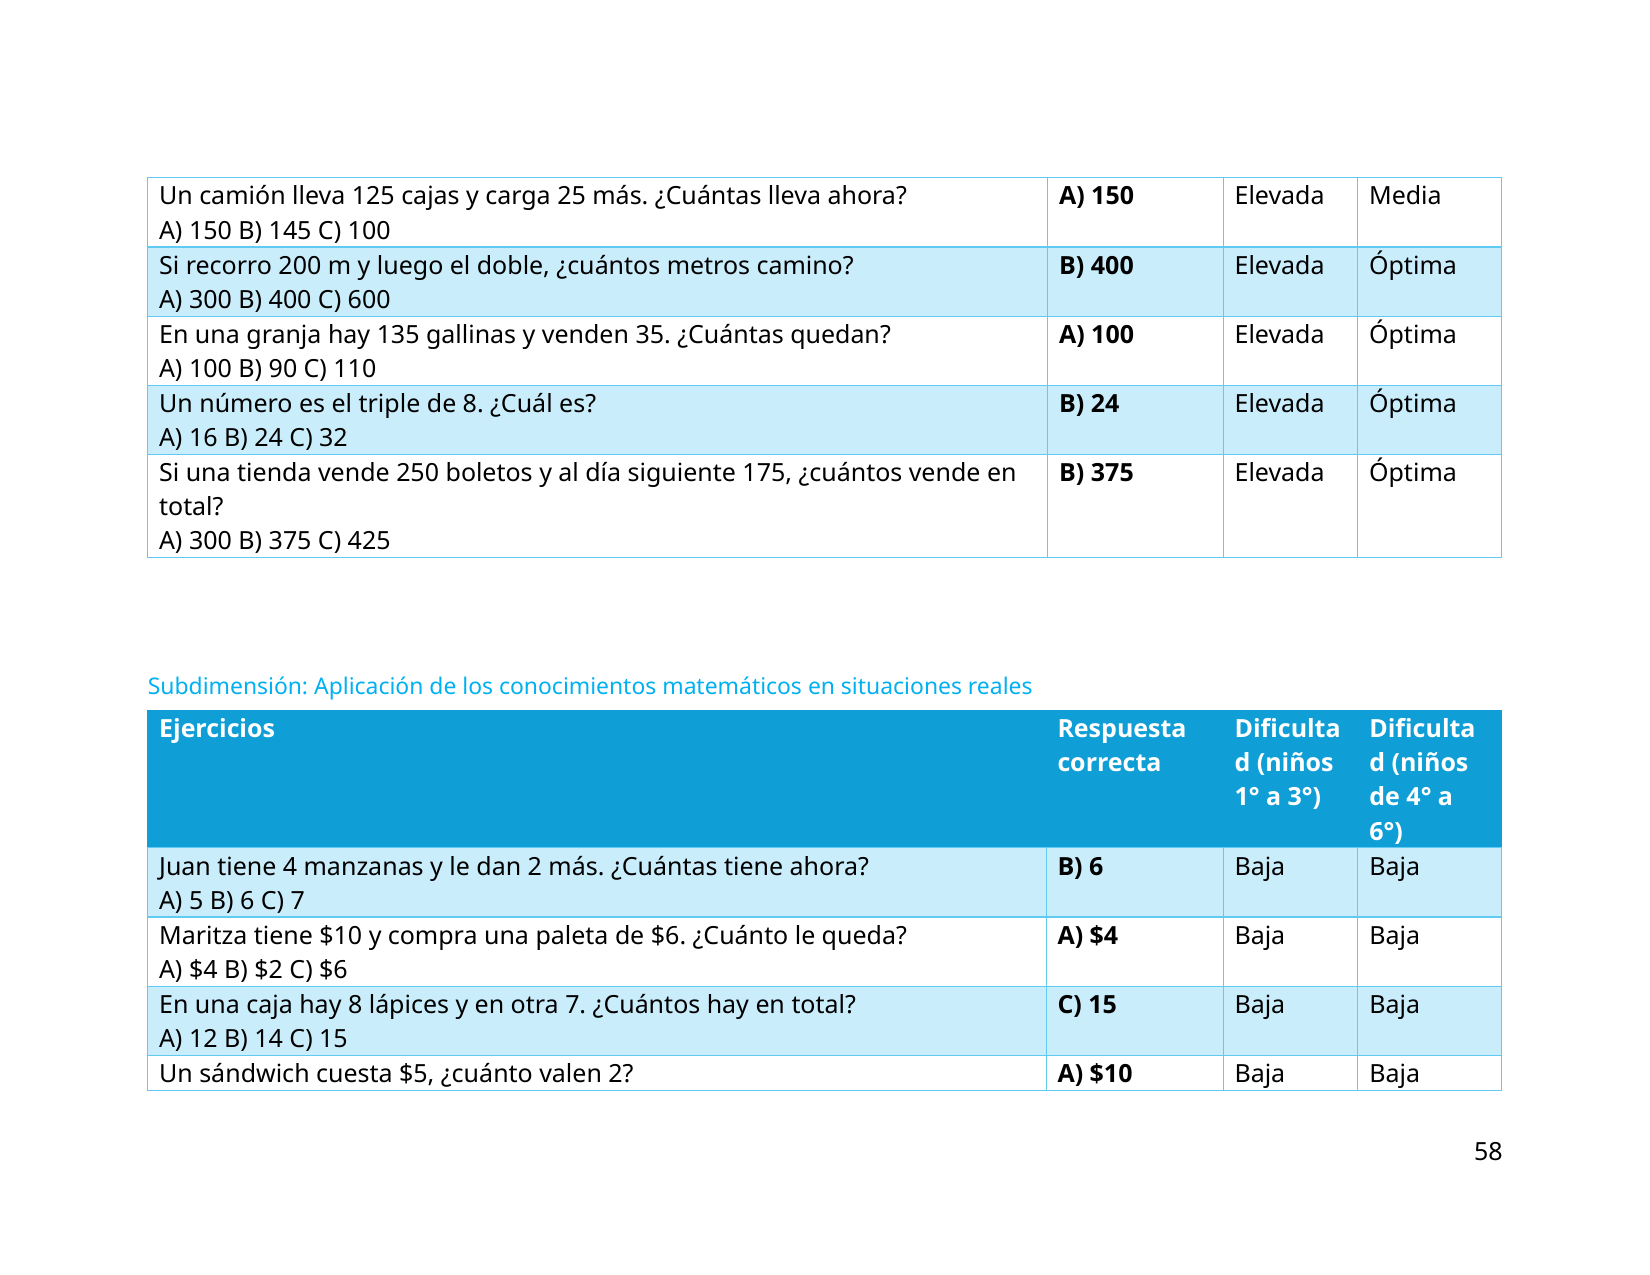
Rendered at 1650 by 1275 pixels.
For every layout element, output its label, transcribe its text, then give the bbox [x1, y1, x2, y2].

table_cell Elevada [1224, 178, 1357, 246]
table_cell Baja [1224, 987, 1357, 1055]
table_cell C) 15 [1047, 987, 1223, 1055]
table_cell Si una tienda vende 250 boletos y al día siguiente 175, ¿cuántos vende en total? A) 300 B) 375 C) 425 [148, 455, 1047, 557]
table_cell Óptima [1358, 248, 1501, 316]
table_header Dificultad (niños 1° a 3°) [1224, 711, 1357, 847]
table_cell Óptima [1358, 386, 1501, 454]
table_cell Baja [1358, 848, 1501, 916]
table_cell Un número es el triple de 8. ¿Cuál es? A) 16 B) 24 C) 32 [148, 386, 1047, 454]
table_cell Baja [1358, 987, 1501, 1055]
table_cell Baja [1358, 1056, 1501, 1090]
table_cell Elevada [1224, 317, 1357, 385]
table_cell Baja [1224, 848, 1357, 916]
table_header Ejercicios [148, 711, 1046, 847]
table_cell B) 400 [1048, 248, 1223, 316]
table_cell Juan tiene 4 manzanas y le dan 2 más. ¿Cuántas tiene ahora? A) 5 B) 6 C) 7 [148, 848, 1046, 916]
table_header Respuesta correcta [1047, 711, 1223, 847]
table_cell Un camión lleva 125 cajas y carga 25 más. ¿Cuántas lleva ahora? A) 150 B) 145 C) 100 [148, 178, 1047, 246]
table_cell Baja [1224, 918, 1357, 986]
table_cell En una granja hay 135 gallinas y venden 35. ¿Cuántas quedan? A) 100 B) 90 C) 110 [148, 317, 1047, 385]
table_cell Óptima [1358, 317, 1501, 385]
table_cell B) 24 [1048, 386, 1223, 454]
table_header Dificultad (niños de 4° a 6°) [1358, 711, 1501, 847]
table_cell Óptima [1358, 455, 1501, 557]
subtitle Subdimensión: Aplicación de los conocimientos matemáticos en situaciones reales [148, 670, 1502, 701]
table_cell B) 6 [1047, 848, 1223, 916]
table_cell Elevada [1224, 455, 1357, 557]
table_cell Si recorro 200 m y luego el doble, ¿cuántos metros camino? A) 300 B) 400 C) 600 [148, 248, 1047, 316]
table_cell A) $10 [1047, 1056, 1223, 1090]
table_cell Elevada [1224, 248, 1357, 316]
table_cell A) $4 [1047, 918, 1223, 986]
table_cell B) 375 [1048, 455, 1223, 557]
table_cell Baja [1224, 1056, 1357, 1090]
table_cell Elevada [1224, 386, 1357, 454]
table_cell Un sándwich cuesta $5, ¿cuánto valen 2? [148, 1056, 1046, 1090]
table_cell Maritza tiene $10 y compra una paleta de $6. ¿Cuánto le queda? A) $4 B) $2 C) $6 [148, 918, 1046, 986]
table_cell Media [1358, 178, 1501, 246]
table_cell Baja [1358, 918, 1501, 986]
table_cell A) 150 [1048, 178, 1223, 246]
table_cell En una caja hay 8 lápices y en otra 7. ¿Cuántos hay en total? A) 12 B) 14 C) 15 [148, 987, 1046, 1055]
table_cell A) 100 [1048, 317, 1223, 385]
